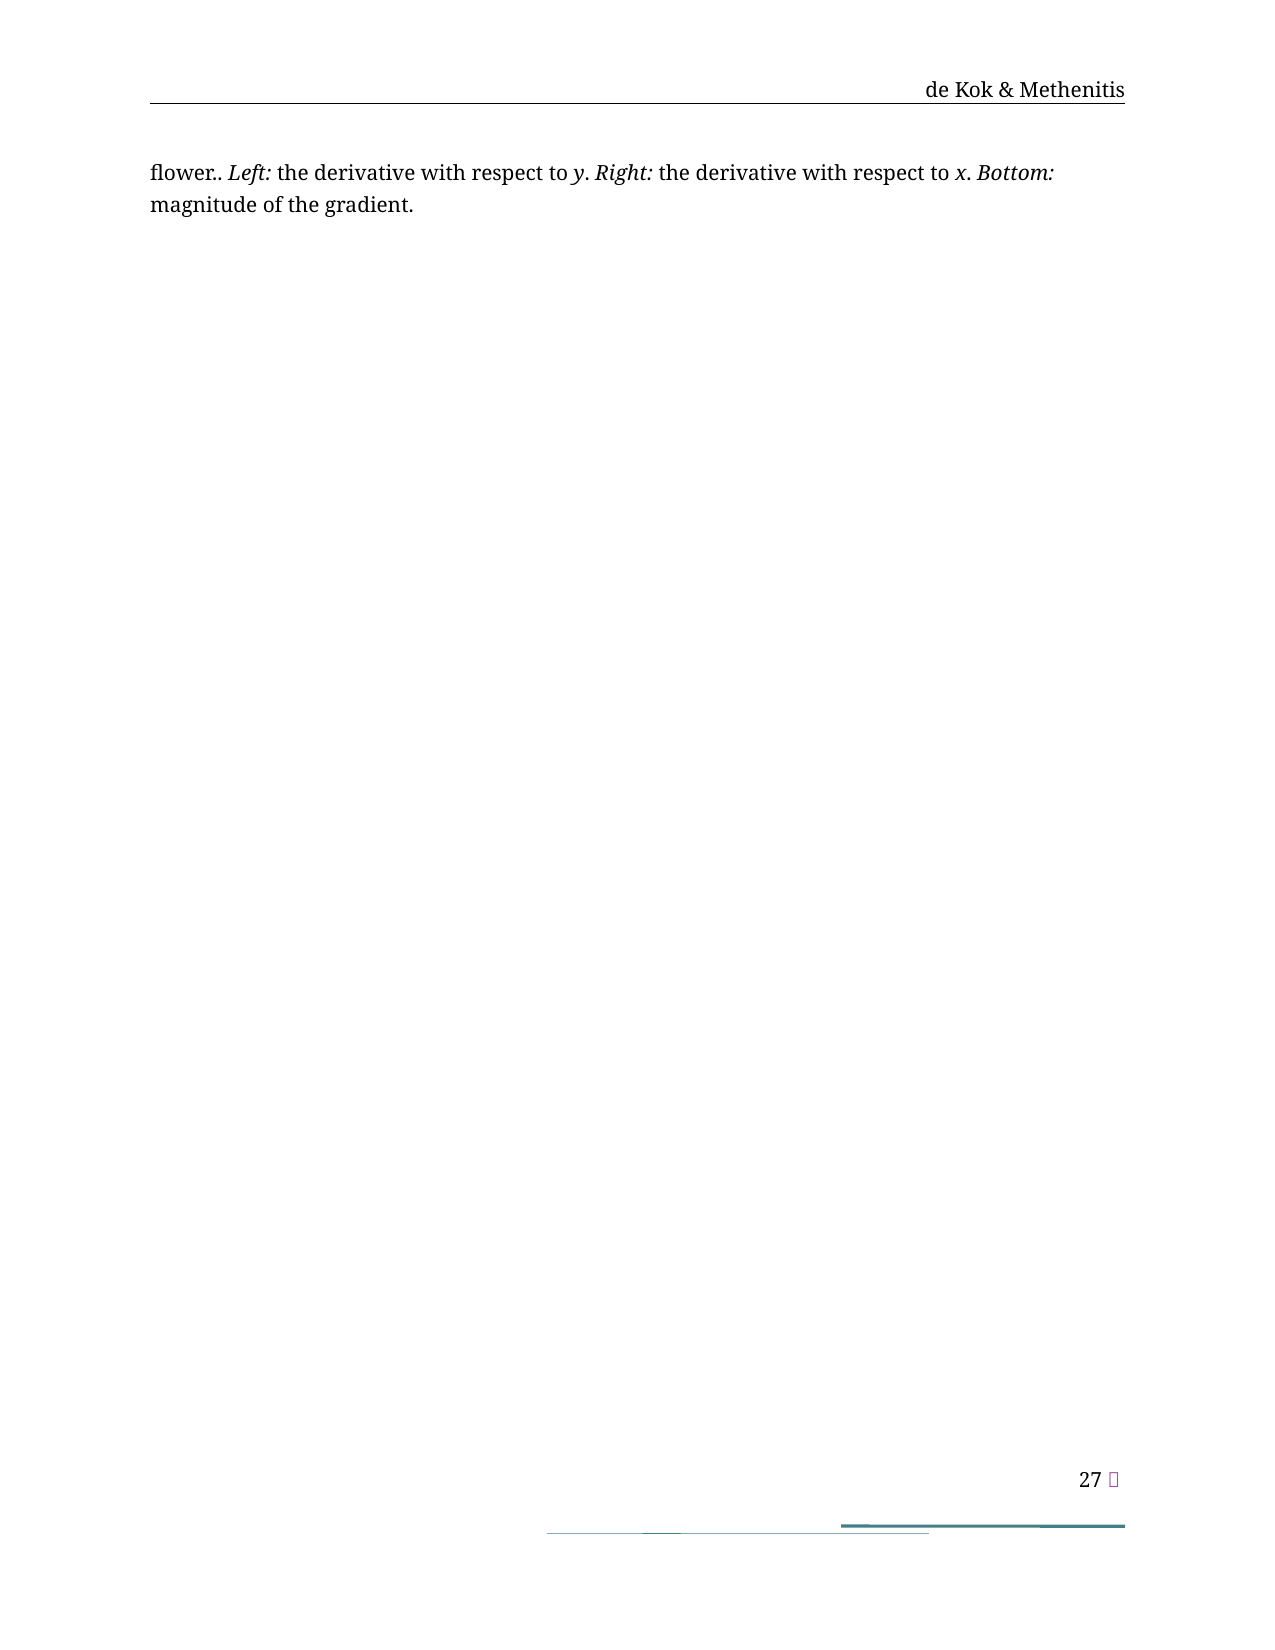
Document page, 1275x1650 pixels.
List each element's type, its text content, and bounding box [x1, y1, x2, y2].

text flower.. Left: the derivative with respect to y. Right: the derivative with respect to x. Bottom: magnitude of the gradient. [150, 158, 1125, 219]
